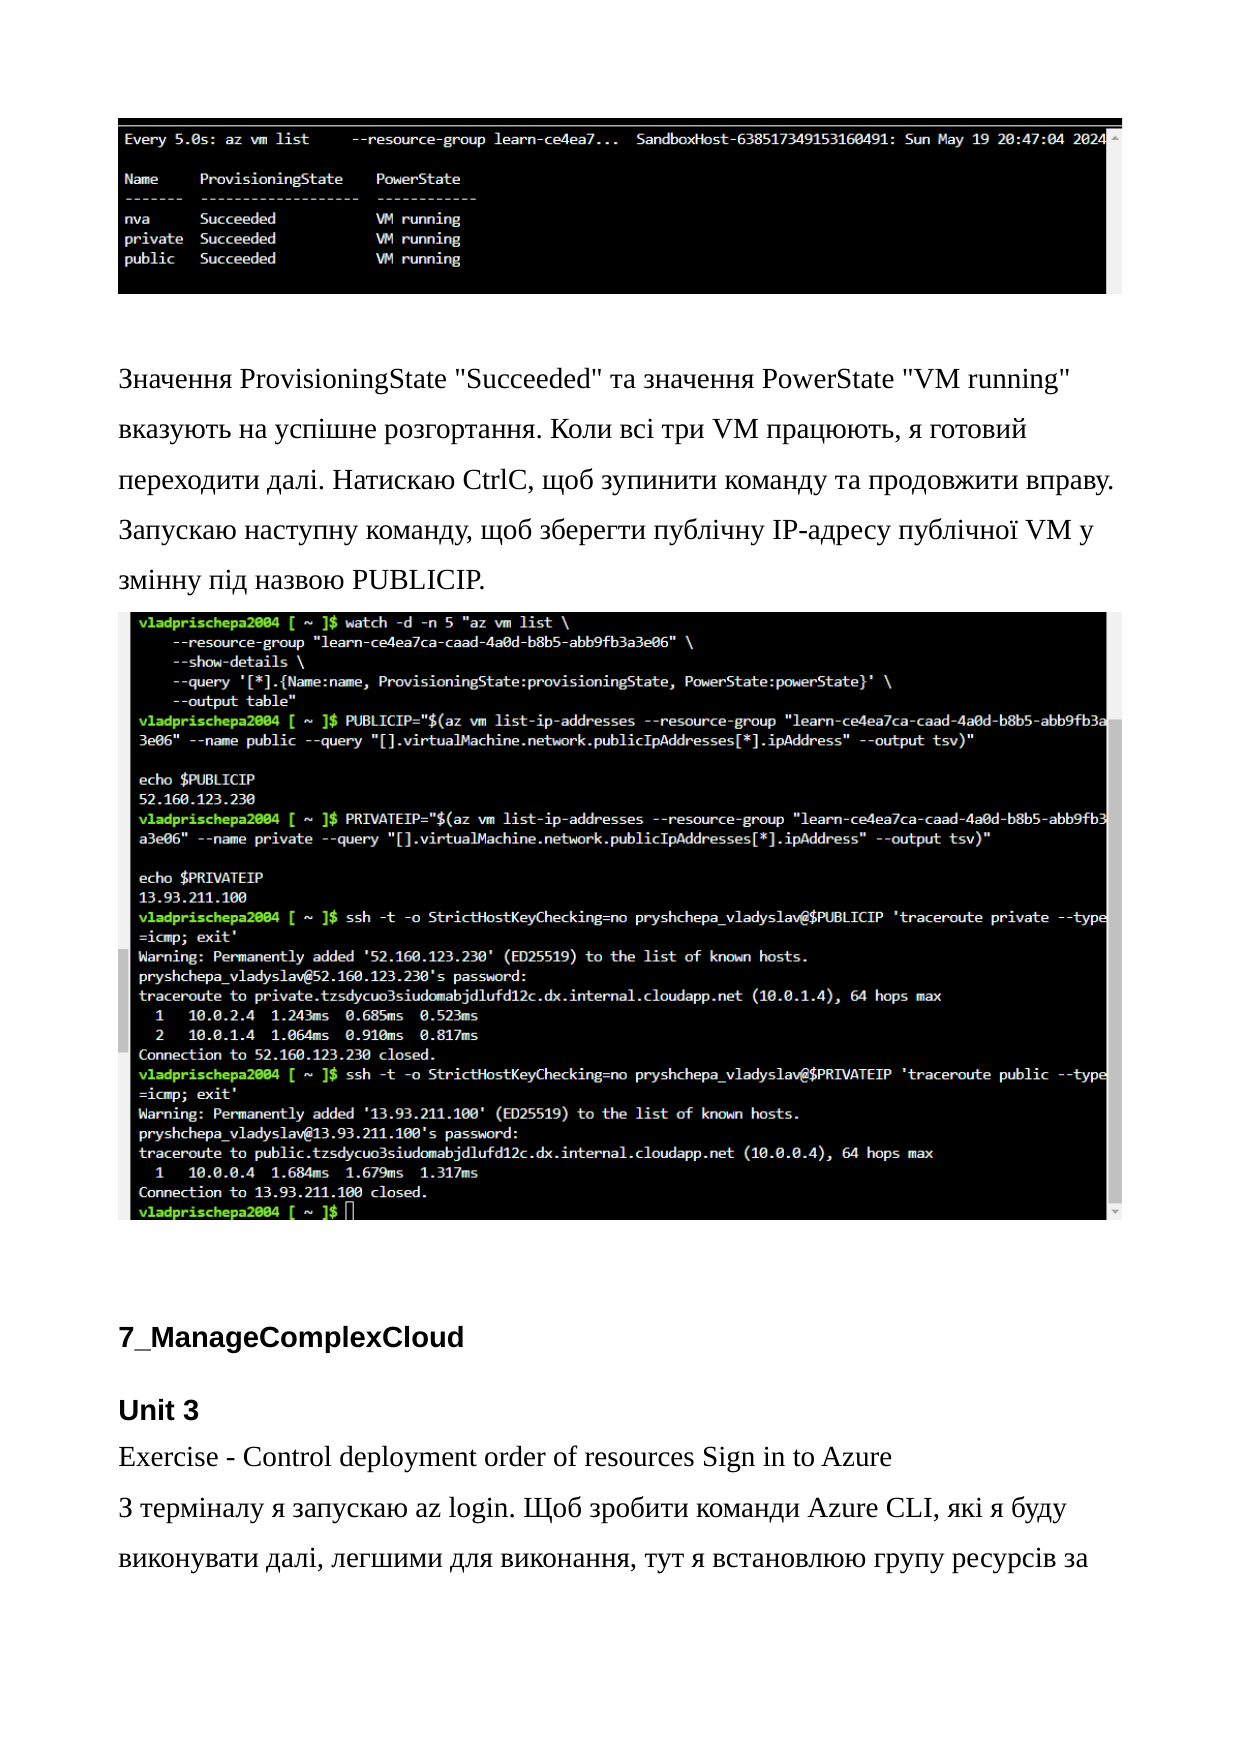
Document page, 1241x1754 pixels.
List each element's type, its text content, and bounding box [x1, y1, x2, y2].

picture [118, 612, 1123, 1220]
subtitle Unit 3 [118, 1388, 1122, 1427]
picture [118, 118, 1123, 294]
text Значення ProvisioningState "Succeeded" та значення PowerState "VM running" вказують на успішне розгортання. Коли всі три VM працюють, я готовий переходити далі. Натискаю CtrlC, щоб зупинити команду та продовжити вправу. Запускаю наступну команду, щоб зберегти публічну IP-адресу публічної VM у змінну під назвою PUBLICIP. [118, 361, 1122, 596]
text Exercise - Control deployment order of resources Sign in to Azure [118, 1439, 1122, 1473]
text З терміналу я запускаю az login. Щоб зробити команди Azure CLI, які я буду виконувати далі, легшими для виконання, тут я встановлюю групу ресурсів за [118, 1490, 1122, 1574]
subtitle 7_ManageComplexCloud [118, 1312, 1122, 1355]
